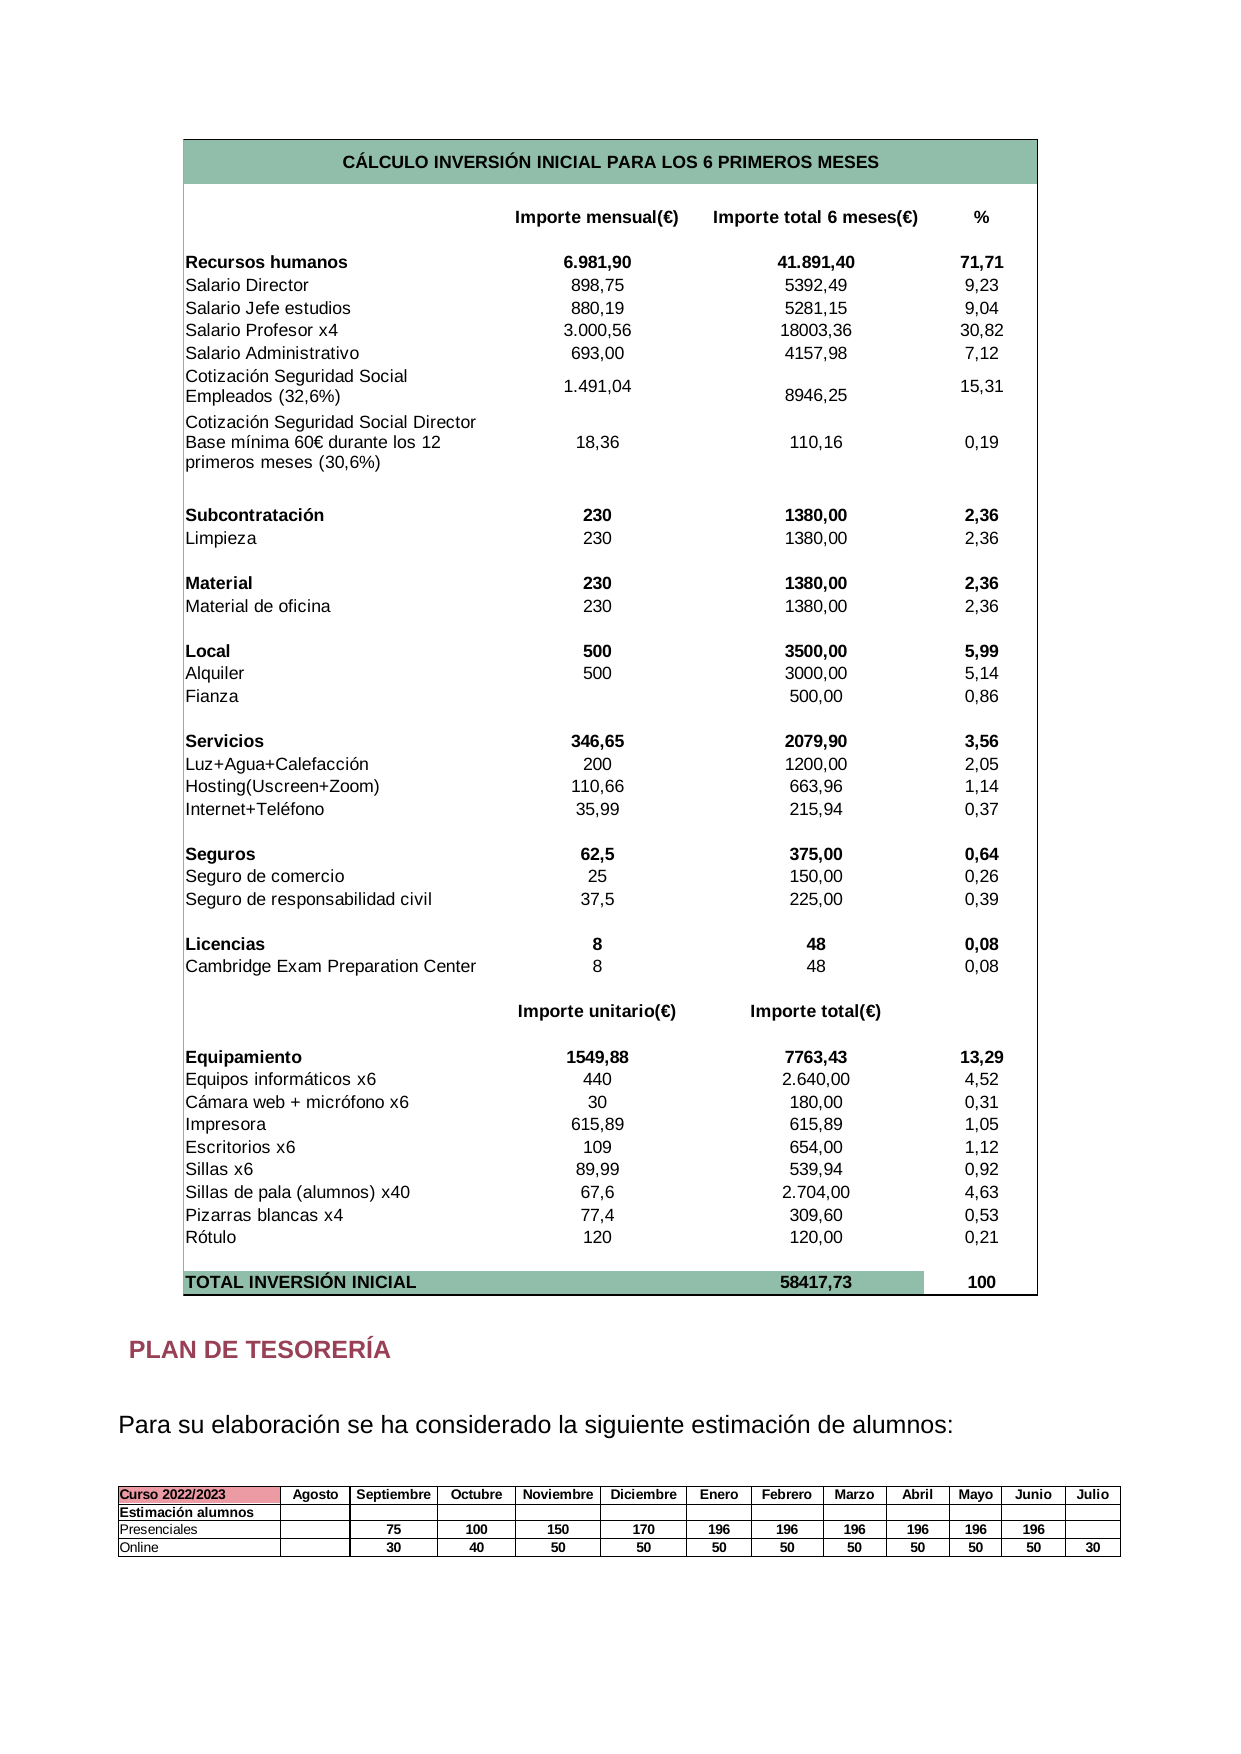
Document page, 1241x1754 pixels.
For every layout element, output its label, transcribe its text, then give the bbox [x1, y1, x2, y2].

text PLAN DE TESORERÍA [118, 1323, 1122, 1366]
text Para su elaboración se ha considerado la siguiente estimación de alumnos: [118, 1410, 1122, 1439]
